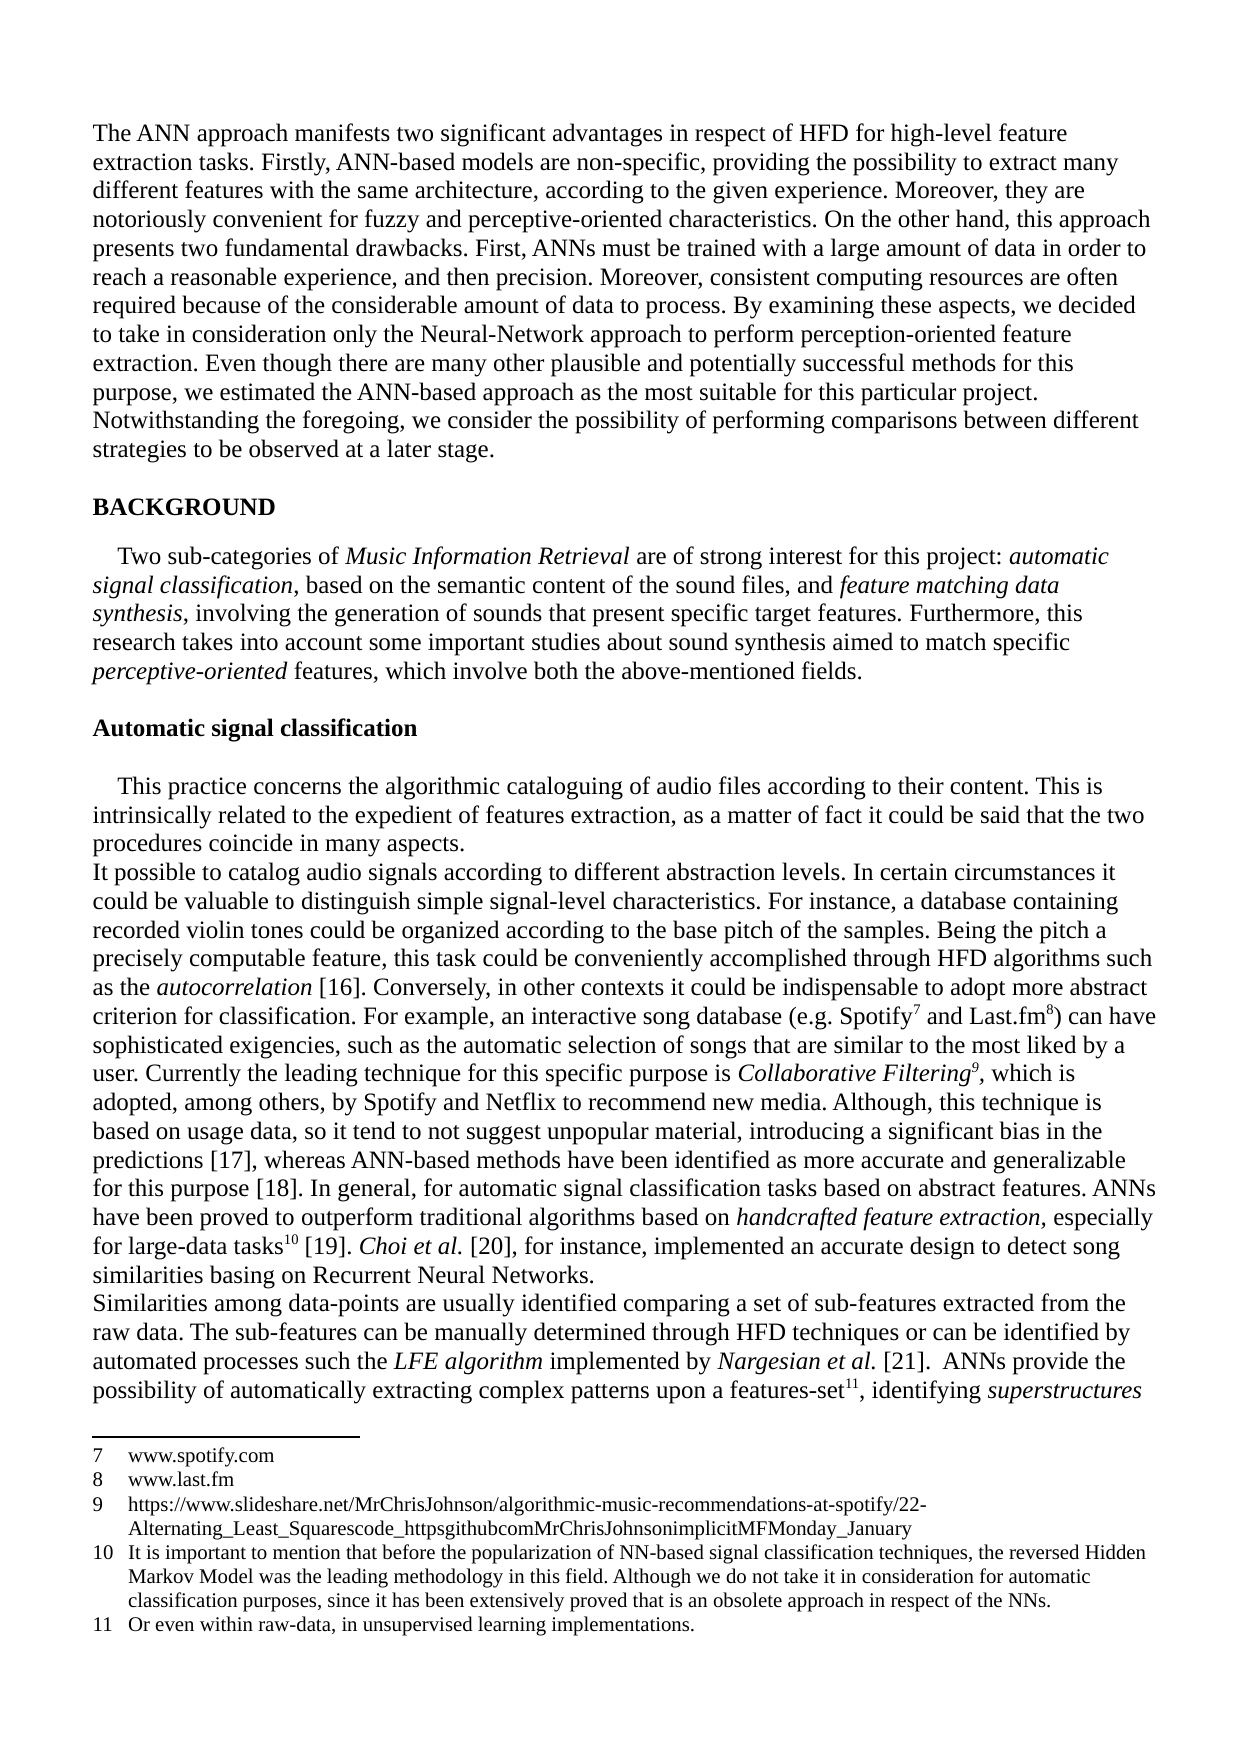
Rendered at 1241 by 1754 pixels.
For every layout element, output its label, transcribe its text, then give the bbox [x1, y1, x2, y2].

text This practice concerns the algorithmic cataloguing of audio files according to their content. This is intrinsically related to the expedient of features extraction, as a matter of fact it could be said that the two procedures coincide in many aspects. [92, 771, 1160, 857]
text Similarities among data-points are usually identified comparing a set of sub-features extracted from the raw data. The sub-features can be manually determined through HFD techniques or can be identified by automated processes such the LFE algorithm implemented by Nargesian et al. [21]. ANNs provide the possibility of automatically extracting complex patterns upon a features-set, identifying superstructures [92, 1288, 1160, 1403]
text Two sub-categories of Music Information Retrieval are of strong interest for this project: automatic signal classification, based on the semantic content of the sound files, and feature matching data synthesis, involving the generation of sounds that present specific target features. Furthermore, this research takes into account some important studies about sound synthesis aimed to match specific perceptive-oriented features, which involve both the above-mentioned fields. [92, 541, 1160, 685]
text https://www.slideshare.net/MrChrisJohnson/algorithmic-music-recommendations-at-spotify/22-Alternating_Least_Squarescode_httpsgithubcomMrChrisJohnsonimplicitMFMonday_January [92, 1491, 1160, 1539]
text It possible to catalog audio signals according to different abstraction levels. In certain circumstances it could be valuable to distinguish simple signal-level characteristics. For instance, a database containing recorded violin tones could be organized according to the base pitch of the samples. Being the pitch a precisely computable feature, this task could be conveniently accomplished through HFD algorithms such as the autocorrelation [16]. Conversely, in other contexts it could be indispensable to adopt more abstract criterion for classification. For example, an interactive song database (e.g. Spotify and Last.fm) can have sophisticated exigencies, such as the automatic selection of songs that are similar to the most liked by a user. Currently the leading technique for this specific purpose is Collaborative Filtering, which is adopted, among others, by Spotify and Netflix to recommend new media. Although, this technique is based on usage data, so it tend to not suggest unpopular material, introducing a significant bias in the predictions [17], whereas ANN-based methods have been identified as more accurate and generalizable for this purpose [18]. In general, for automatic signal classification tasks based on abstract features. ANNs have been proved to outperform traditional algorithms based on handcrafted feature extraction, especially for large-data tasks [19]. Choi et al. [20], for instance, implemented an accurate design to detect song similarities basing on Recurrent Neural Networks. [92, 857, 1160, 1288]
text www.spotify.com [92, 1443, 1160, 1467]
text Automatic signal classification [92, 713, 1160, 742]
text www.last.fm [92, 1467, 1160, 1491]
text It is important to mention that before the popularization of NN-based signal classification techniques, the reversed Hidden Markov Model was the leading methodology in this field. Although we do not take it in consideration for automatic classification purposes, since it has been extensively proved that is an obsolete approach in respect of the NNs. [92, 1539, 1160, 1612]
text Or even within raw-data, in unsupervised learning implementations. [92, 1612, 1160, 1636]
text BACKGROUND [92, 492, 1160, 521]
text The ANN approach manifests two significant advantages in respect of HFD for high-level feature extraction tasks. Firstly, ANN-based models are non-specific, providing the possibility to extract many different features with the same architecture, according to the given experience. Moreover, they are notoriously convenient for fuzzy and perceptive-oriented characteristics. On the other hand, this approach presents two fundamental drawbacks. First, ANNs must be trained with a large amount of data in order to reach a reasonable experience, and then precision. Moreover, consistent computing resources are often required because of the considerable amount of data to process. By examining these aspects, we decided to take in consideration only the Neural-Network approach to perform perception-oriented feature extraction. Even though there are many other plausible and potentially successful methods for this purpose, we estimated the ANN-based approach as the most suitable for this particular project. Notwithstanding the foregoing, we consider the possibility of performing comparisons between different strategies to be observed at a later stage. [92, 118, 1160, 463]
